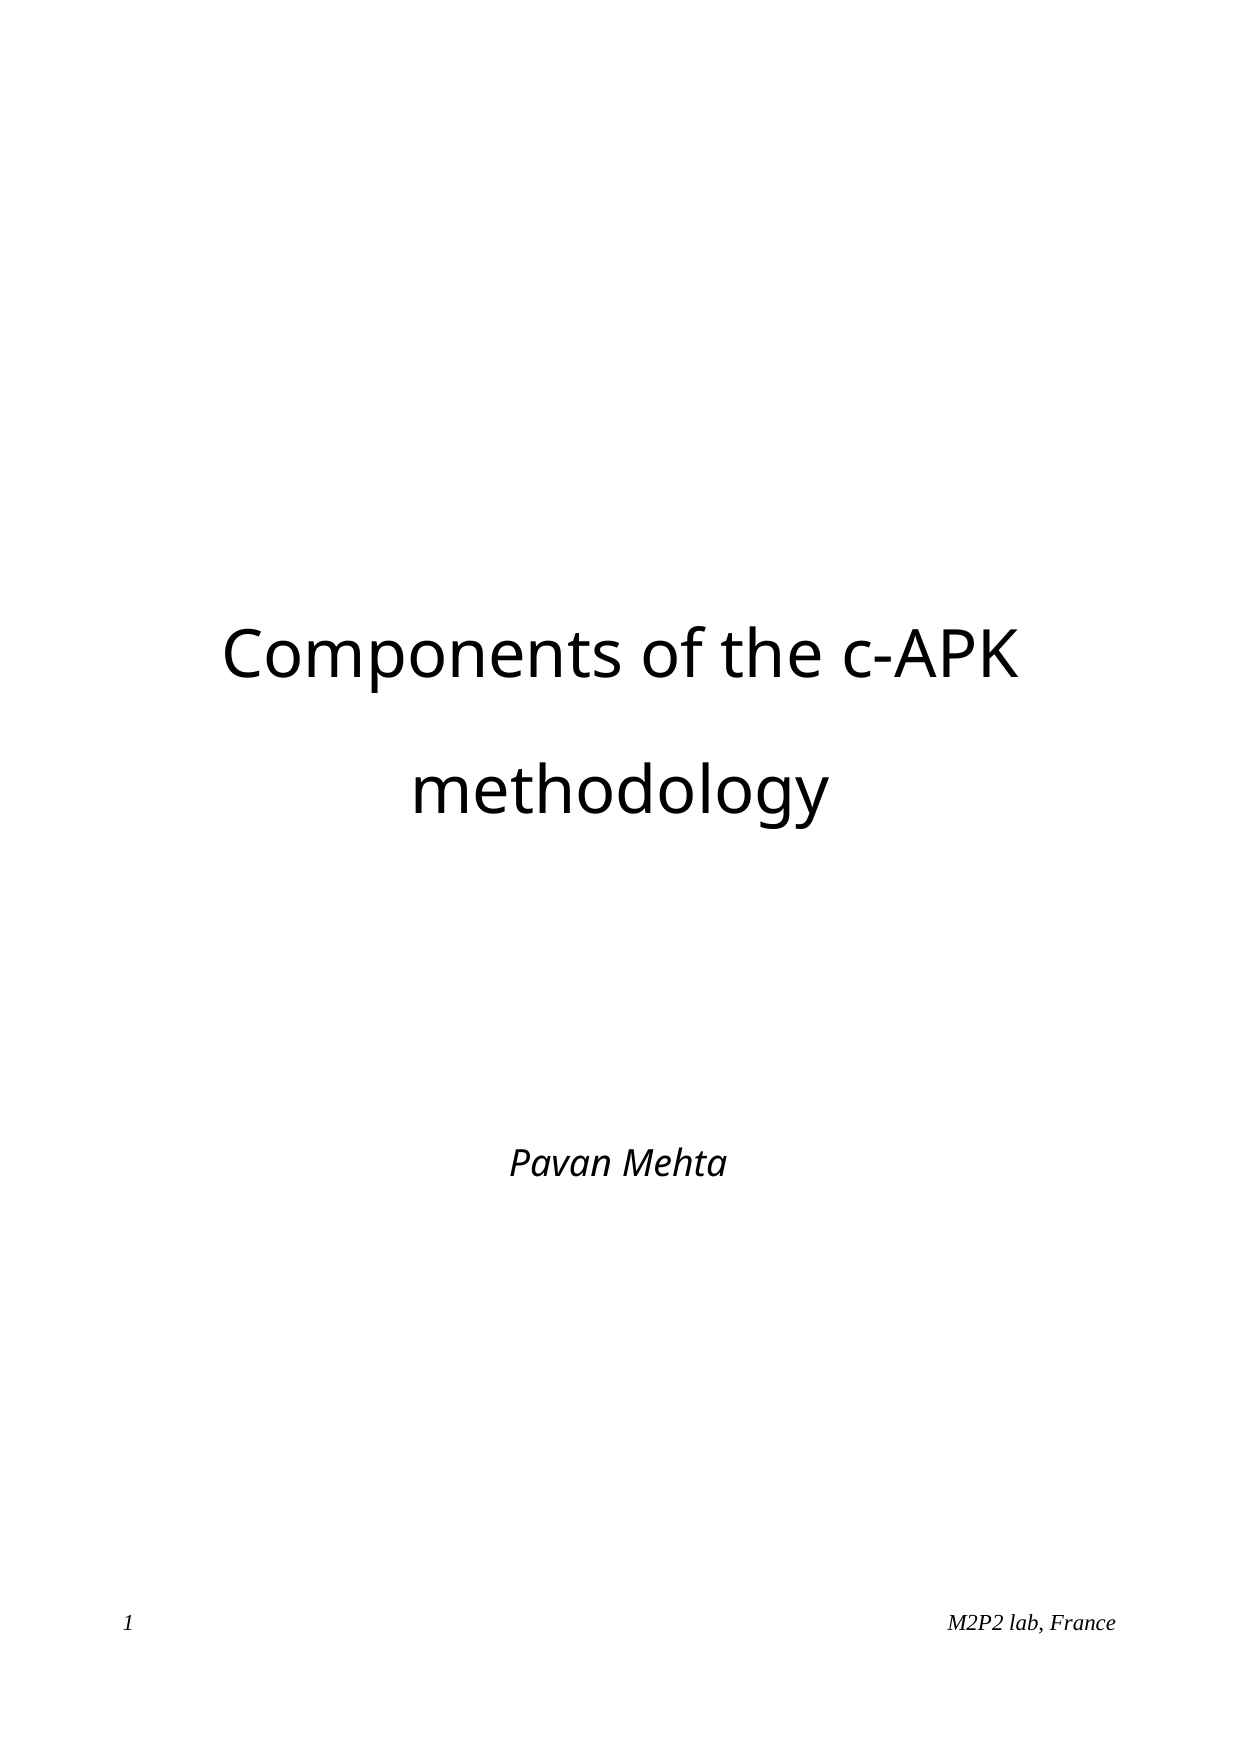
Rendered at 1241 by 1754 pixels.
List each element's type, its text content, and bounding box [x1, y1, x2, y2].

title Components of the c-APK methodology [118, 606, 1122, 833]
text Pavan Mehta [118, 1137, 1122, 1188]
